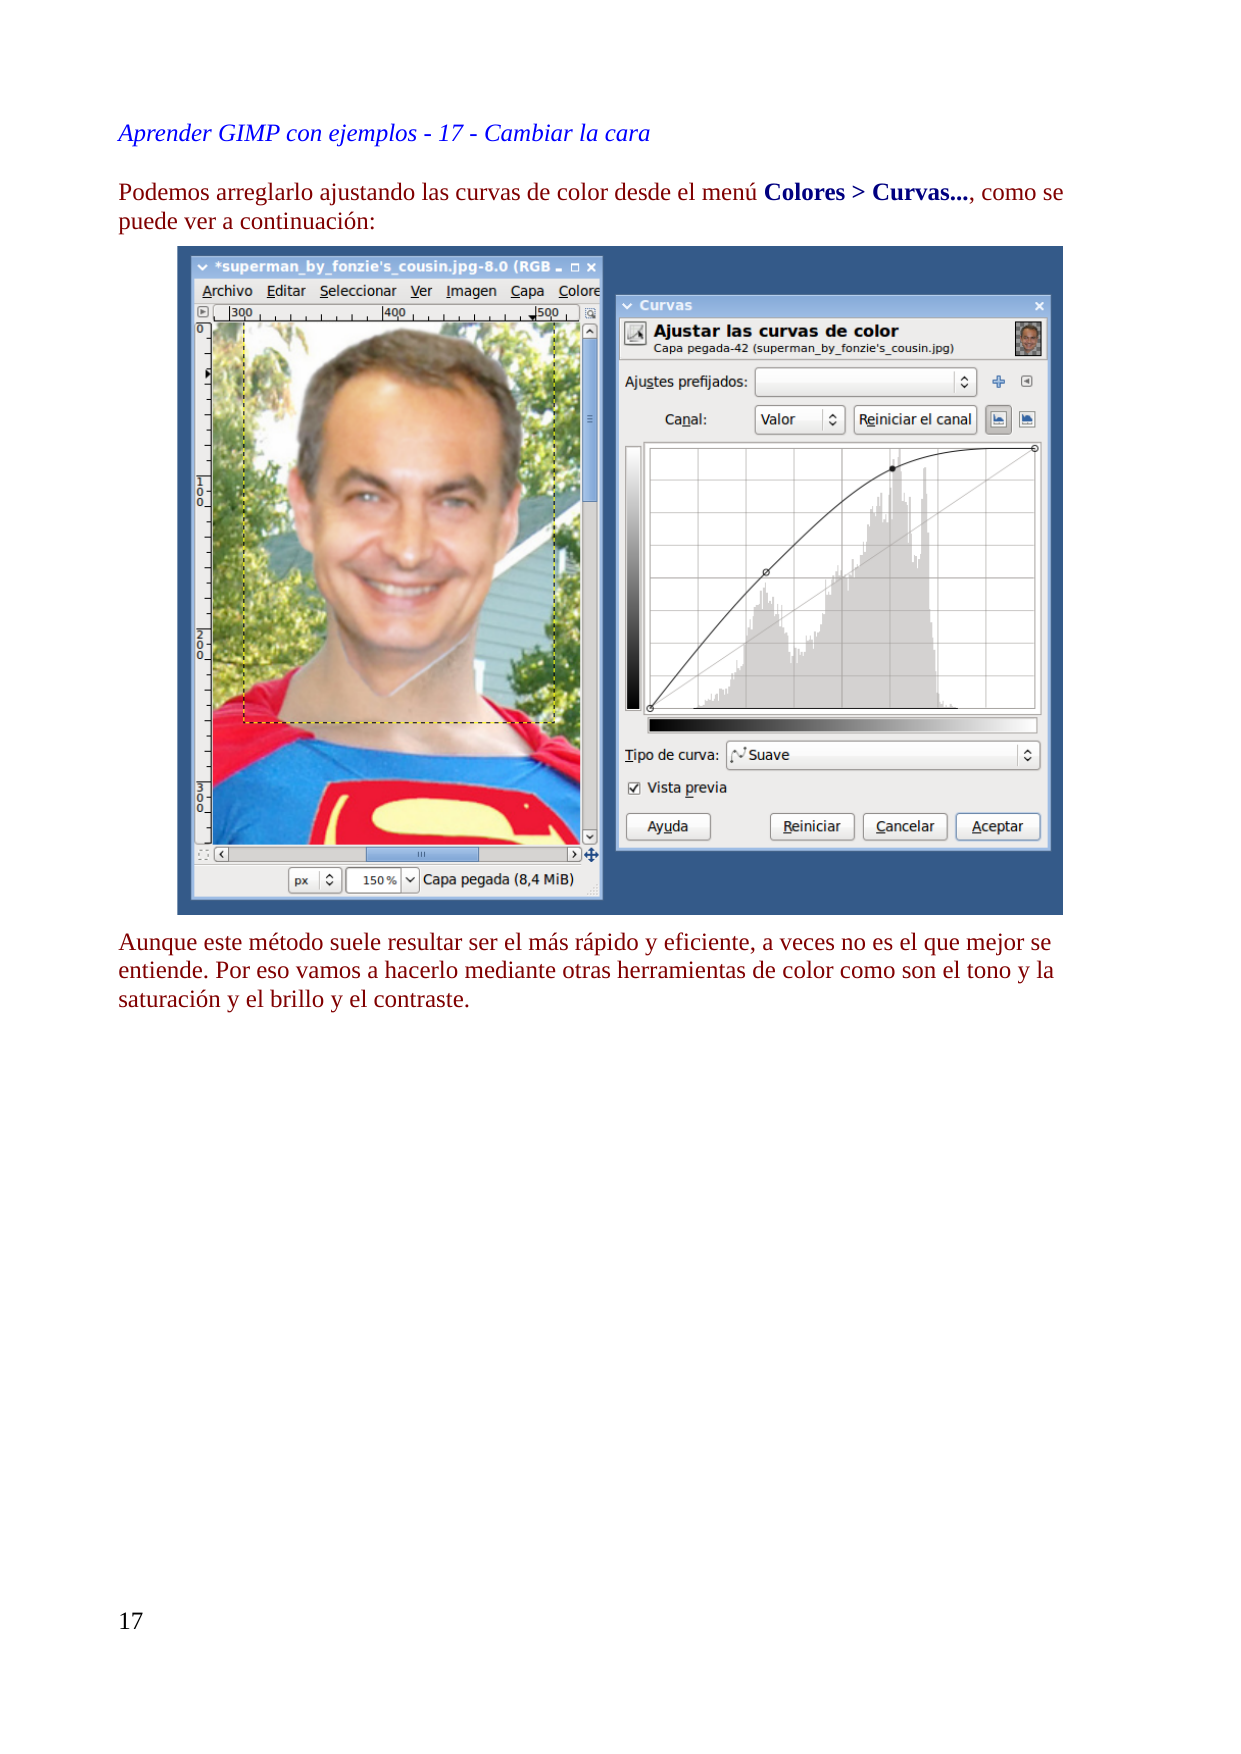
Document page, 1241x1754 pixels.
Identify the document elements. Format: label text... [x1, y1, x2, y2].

picture [177, 246, 1063, 915]
text Aunque este método suele resultar ser el más rápido y eficiente, a veces no es el que mejor se entiende. Por eso vamos a hacerlo mediante otras herramientas de color como son el tono y la saturación y el brillo y el contraste. [118, 927, 1122, 1013]
text Podemos arreglarlo ajustando las curvas de color desde el menú Colores > Curvas..., como se puede ver a continuación: [118, 177, 1122, 234]
